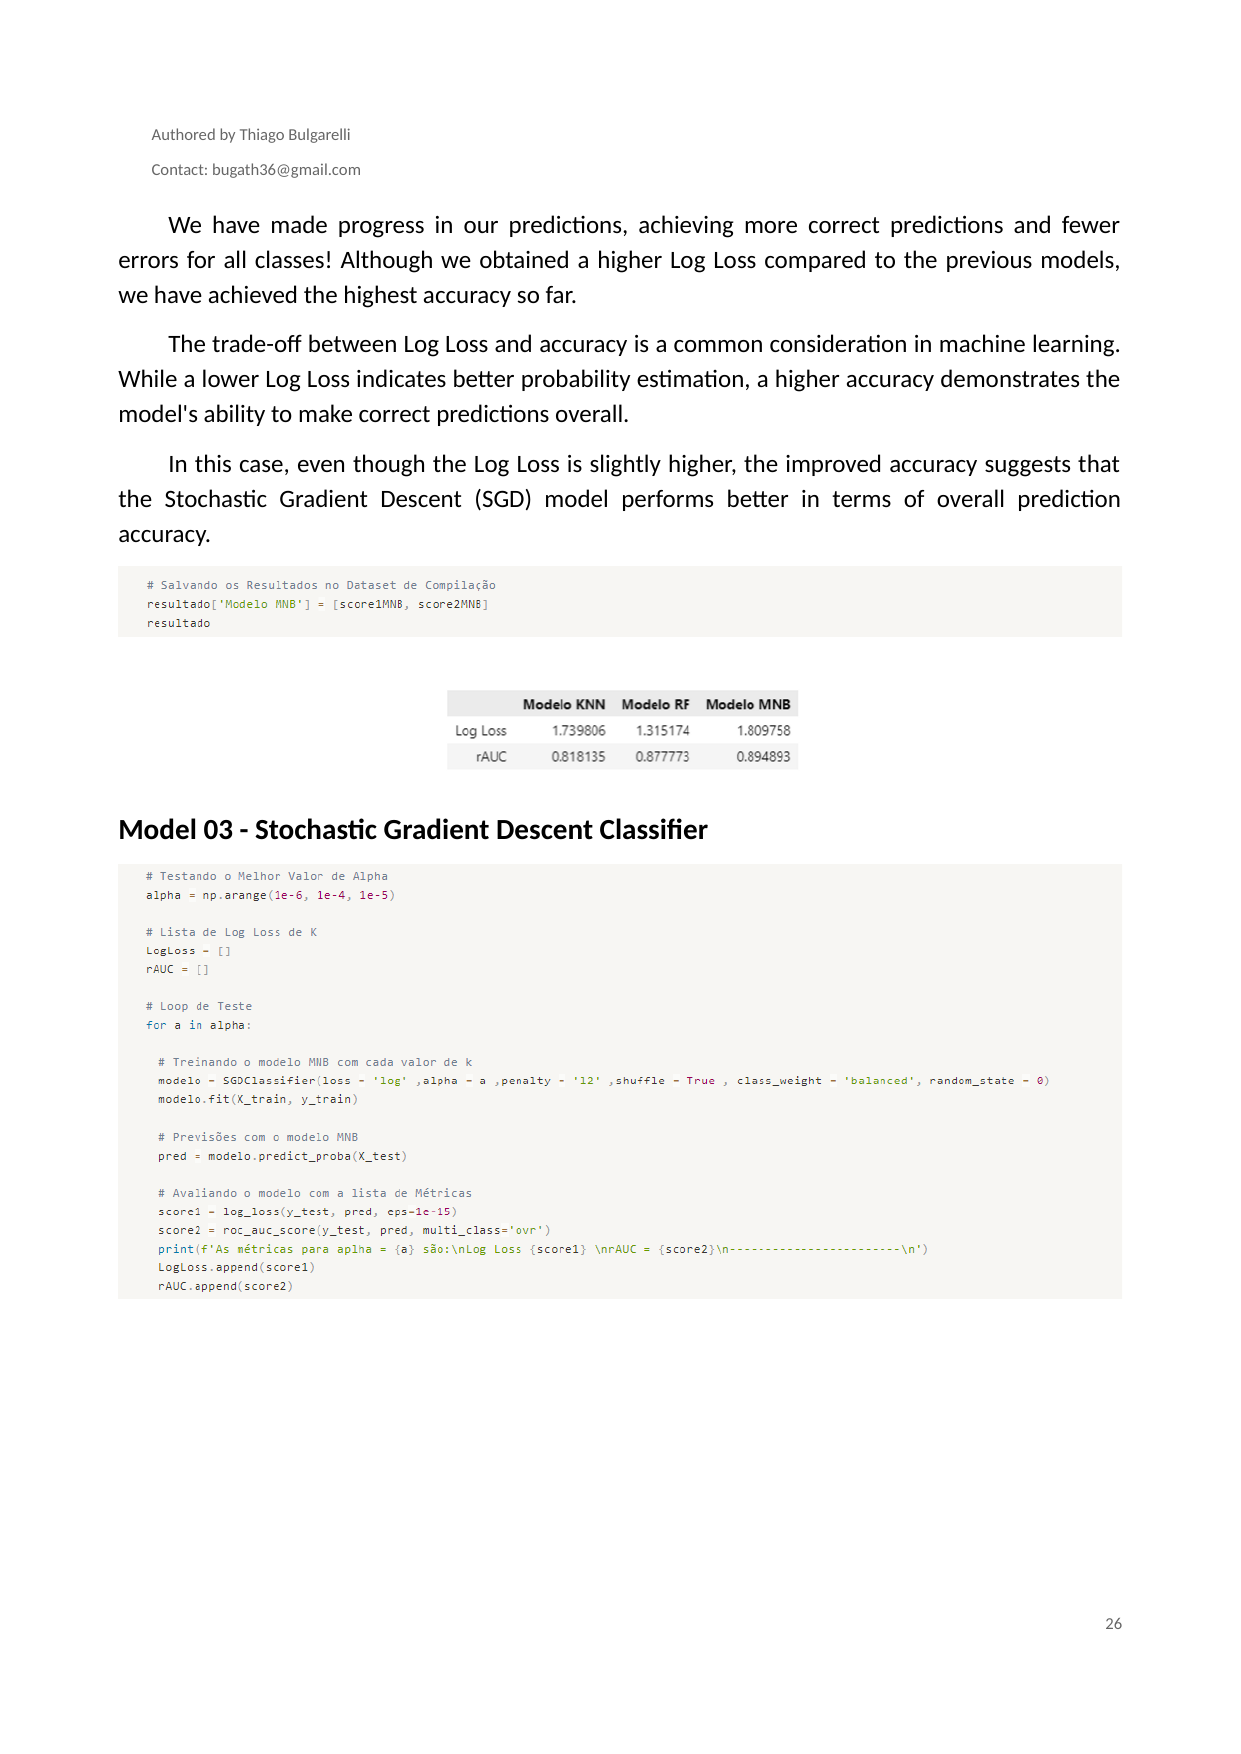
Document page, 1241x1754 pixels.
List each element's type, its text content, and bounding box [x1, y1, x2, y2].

text The trade-off between Log Loss and accuracy is a common consideration in machine learning. While a lower Log Loss indicates better probability estimation, a higher accuracy demonstrates the model's ability to make correct predictions overall. [118, 329, 1122, 429]
picture [118, 864, 1123, 1299]
picture [118, 566, 1123, 637]
text In this case, even though the Log Loss is slightly higher, the improved accuracy suggests that the Stochastic Gradient Descent (SGD) model performs better in terms of overall prediction accuracy. [118, 448, 1122, 549]
text We have made progress in our predictions, achieving more correct predictions and fewer errors for all classes! Although we obtained a higher Log Loss compared to the previous models, we have achieved the highest accuracy so far. [118, 209, 1122, 309]
subtitle Model 03 - Stochastic Gradient Descent Classifier [118, 811, 1122, 847]
